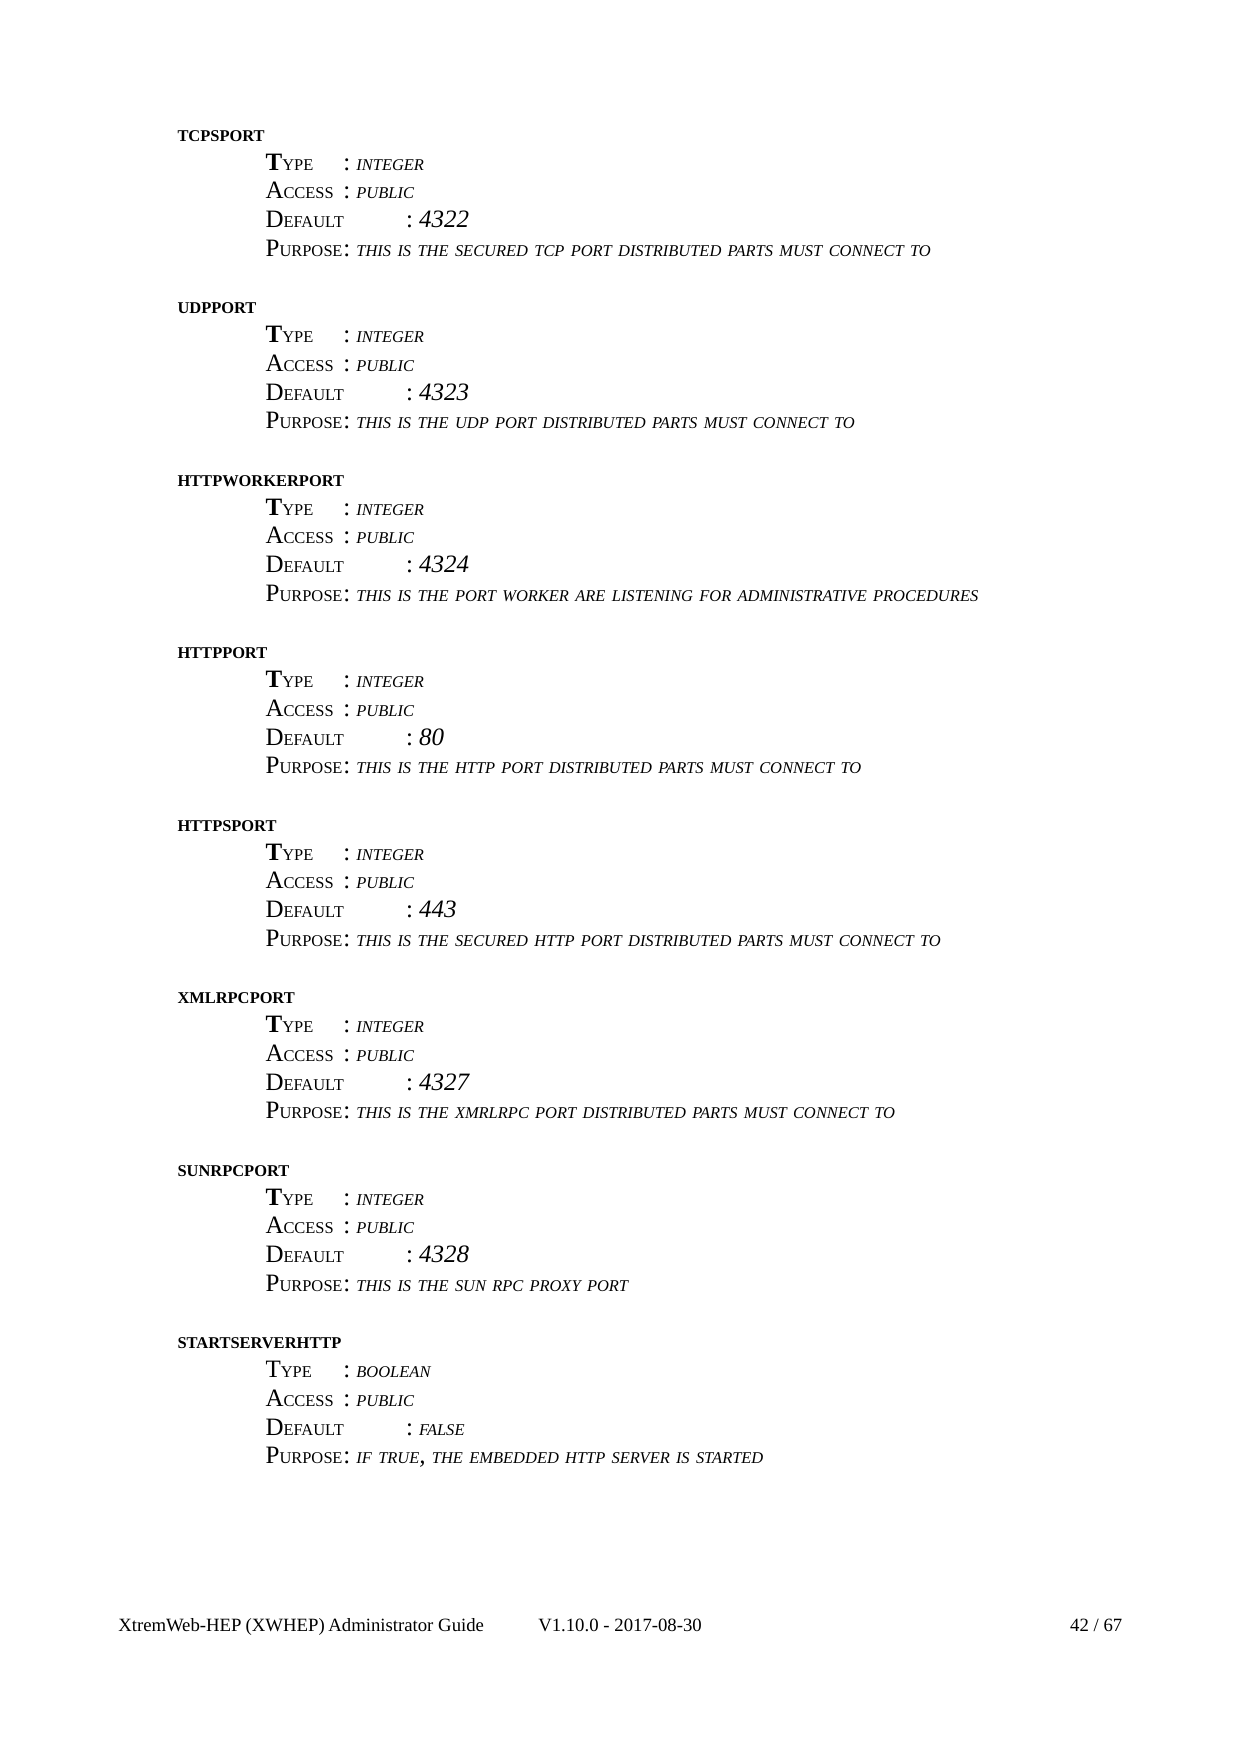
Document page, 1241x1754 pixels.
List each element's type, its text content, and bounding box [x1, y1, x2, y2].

text Access : public [265, 693, 1122, 722]
text Default : 4327 [265, 1067, 1122, 1096]
text Type : integer [265, 1009, 1122, 1038]
text Access : public [265, 176, 1122, 204]
text Type : integer [265, 837, 1122, 866]
text Type : boolean [265, 1354, 1122, 1383]
text Default : 443 [265, 894, 1122, 923]
text Type : integer [265, 664, 1122, 693]
text Default : 4328 [265, 1239, 1122, 1268]
text Default : false [265, 1412, 1122, 1441]
text httpworkerport [177, 463, 1122, 492]
text Access : public [265, 1211, 1122, 1239]
text Access : public [265, 348, 1122, 377]
text httpport [177, 636, 1122, 664]
text Purpose : this is the sun rpc proxy port [265, 1268, 1122, 1297]
text Purpose : this is the secured tcp port distributed parts must connect to [265, 233, 1122, 262]
text Purpose : this is the http port distributed parts must connect to [265, 751, 1122, 779]
text Access : public [265, 866, 1122, 894]
text Default : 4323 [265, 377, 1122, 406]
text Purpose : this is the xmrlrpc port distributed parts must connect to [265, 1096, 1122, 1124]
text startserverhttp [177, 1326, 1122, 1354]
text Type : integer [265, 147, 1122, 176]
text Access : public [265, 1038, 1122, 1067]
text Default : 4324 [265, 549, 1122, 578]
text Purpose : this is the udp port distributed parts must connect to [265, 406, 1122, 434]
text Purpose : this is the secured http port distributed parts must connect to [265, 923, 1122, 952]
text Purpose : this is the port worker are listening for administrative procedures [265, 578, 1122, 607]
text udpport [177, 291, 1122, 319]
text Purpose : if true, the embedded http server is started [265, 1441, 1122, 1469]
text Default : 80 [265, 722, 1122, 751]
text Type : integer [265, 319, 1122, 348]
text Access : public [265, 521, 1122, 549]
text Type : integer [265, 492, 1122, 521]
text xmlrpcport [177, 981, 1122, 1009]
text sunrpcport [177, 1153, 1122, 1182]
text Access : public [265, 1383, 1122, 1412]
text tcpsport [177, 118, 1122, 147]
text Type : integer [265, 1182, 1122, 1211]
text httpsport [177, 808, 1122, 837]
text Default : 4322 [265, 204, 1122, 233]
